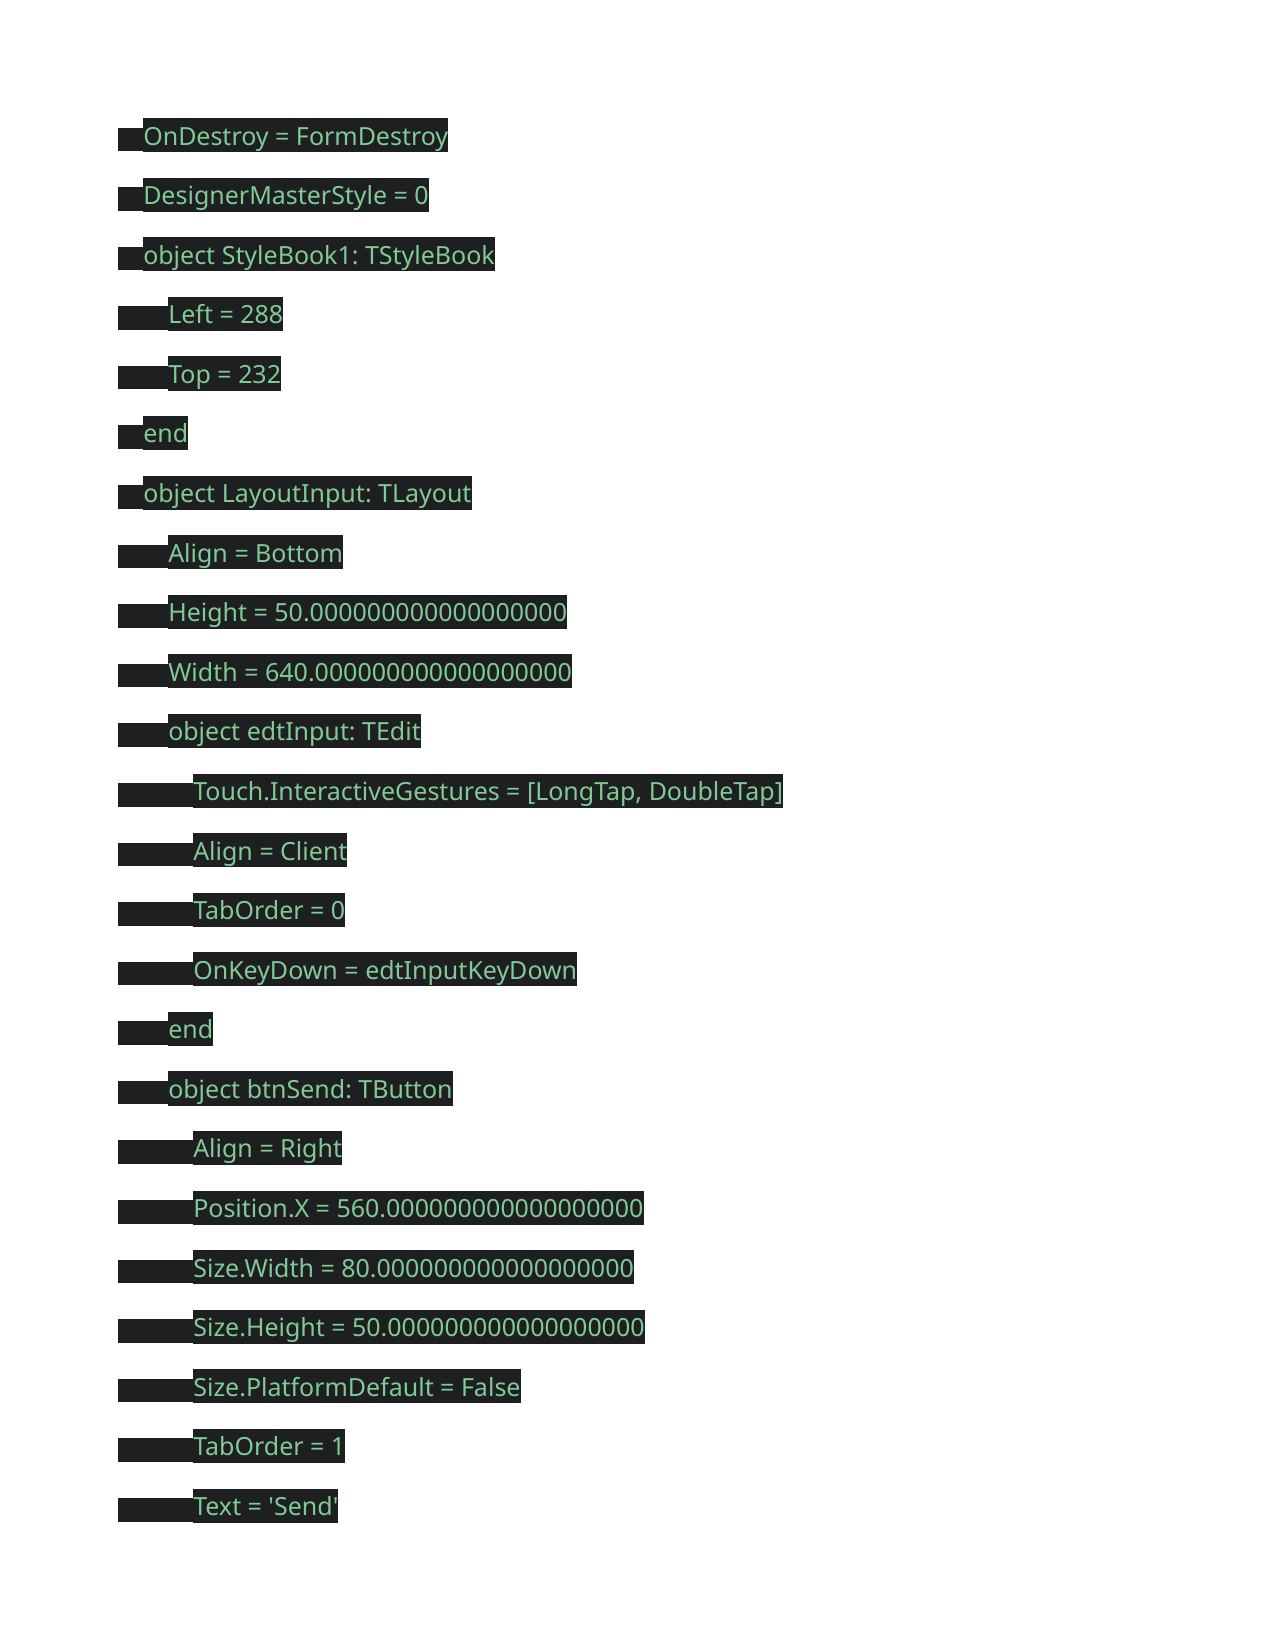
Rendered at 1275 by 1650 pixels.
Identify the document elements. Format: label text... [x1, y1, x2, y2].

text end [118, 1012, 1157, 1046]
text TabOrder = 0 [118, 893, 1157, 927]
text Top = 232 [118, 356, 1157, 391]
text Position.X = 560.000000000000000000 [118, 1191, 1157, 1225]
text Left = 288 [118, 297, 1157, 331]
text Touch.InteractiveGestures = [LongTap, DoubleTap] [118, 773, 1157, 808]
text OnKeyDown = edtInputKeyDown [118, 952, 1157, 986]
text object edtInput: TEdit [118, 714, 1157, 748]
text Size.Width = 80.000000000000000000 [118, 1250, 1157, 1284]
text Size.Height = 50.000000000000000000 [118, 1310, 1157, 1344]
text TabOrder = 1 [118, 1429, 1157, 1463]
text object btnSend: TButton [118, 1071, 1157, 1106]
text end [118, 416, 1157, 450]
text DesignerMasterStyle = 0 [118, 178, 1157, 212]
text object StyleBook1: TStyleBook [118, 237, 1157, 271]
text Align = Bottom [118, 535, 1157, 569]
text Size.PlatformDefault = False [118, 1369, 1157, 1403]
text OnDestroy = FormDestroy [118, 118, 1157, 152]
text Width = 640.000000000000000000 [118, 654, 1157, 688]
text Align = Right [118, 1131, 1157, 1165]
text Text = 'Send' [118, 1488, 1157, 1523]
text Align = Client [118, 833, 1157, 867]
text object LayoutInput: TLayout [118, 476, 1157, 510]
text Height = 50.000000000000000000 [118, 595, 1157, 629]
